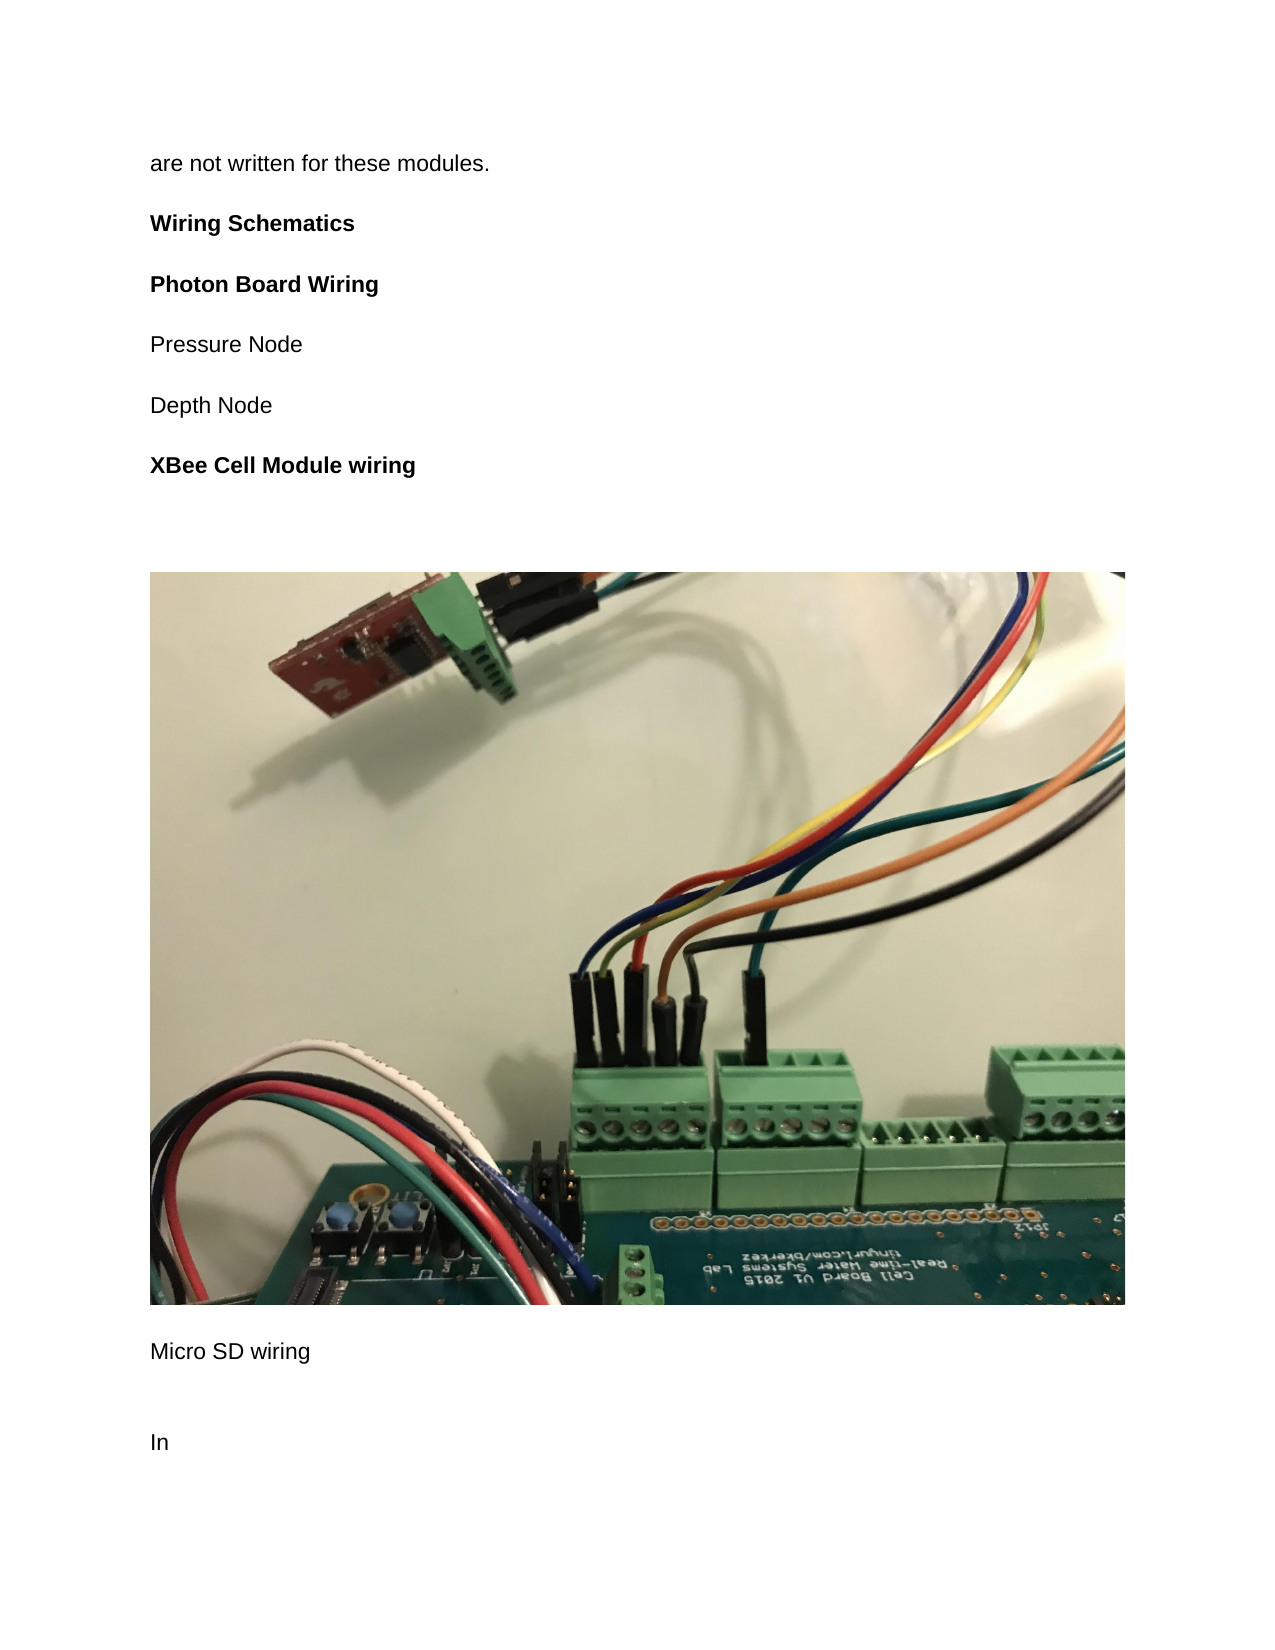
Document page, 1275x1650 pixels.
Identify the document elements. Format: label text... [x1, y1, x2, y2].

picture [150, 572, 1125, 1305]
text Photon Board Wiring [150, 271, 1125, 297]
text Depth Node [150, 392, 1125, 418]
text XBee Cell Module wiring [150, 452, 1125, 478]
text Pressure Node [150, 331, 1125, 358]
text are not written for these modules. [150, 150, 1125, 176]
text In [150, 1429, 1125, 1455]
text Wiring Schematics [150, 210, 1125, 237]
text Micro SD wiring [150, 1338, 1125, 1364]
